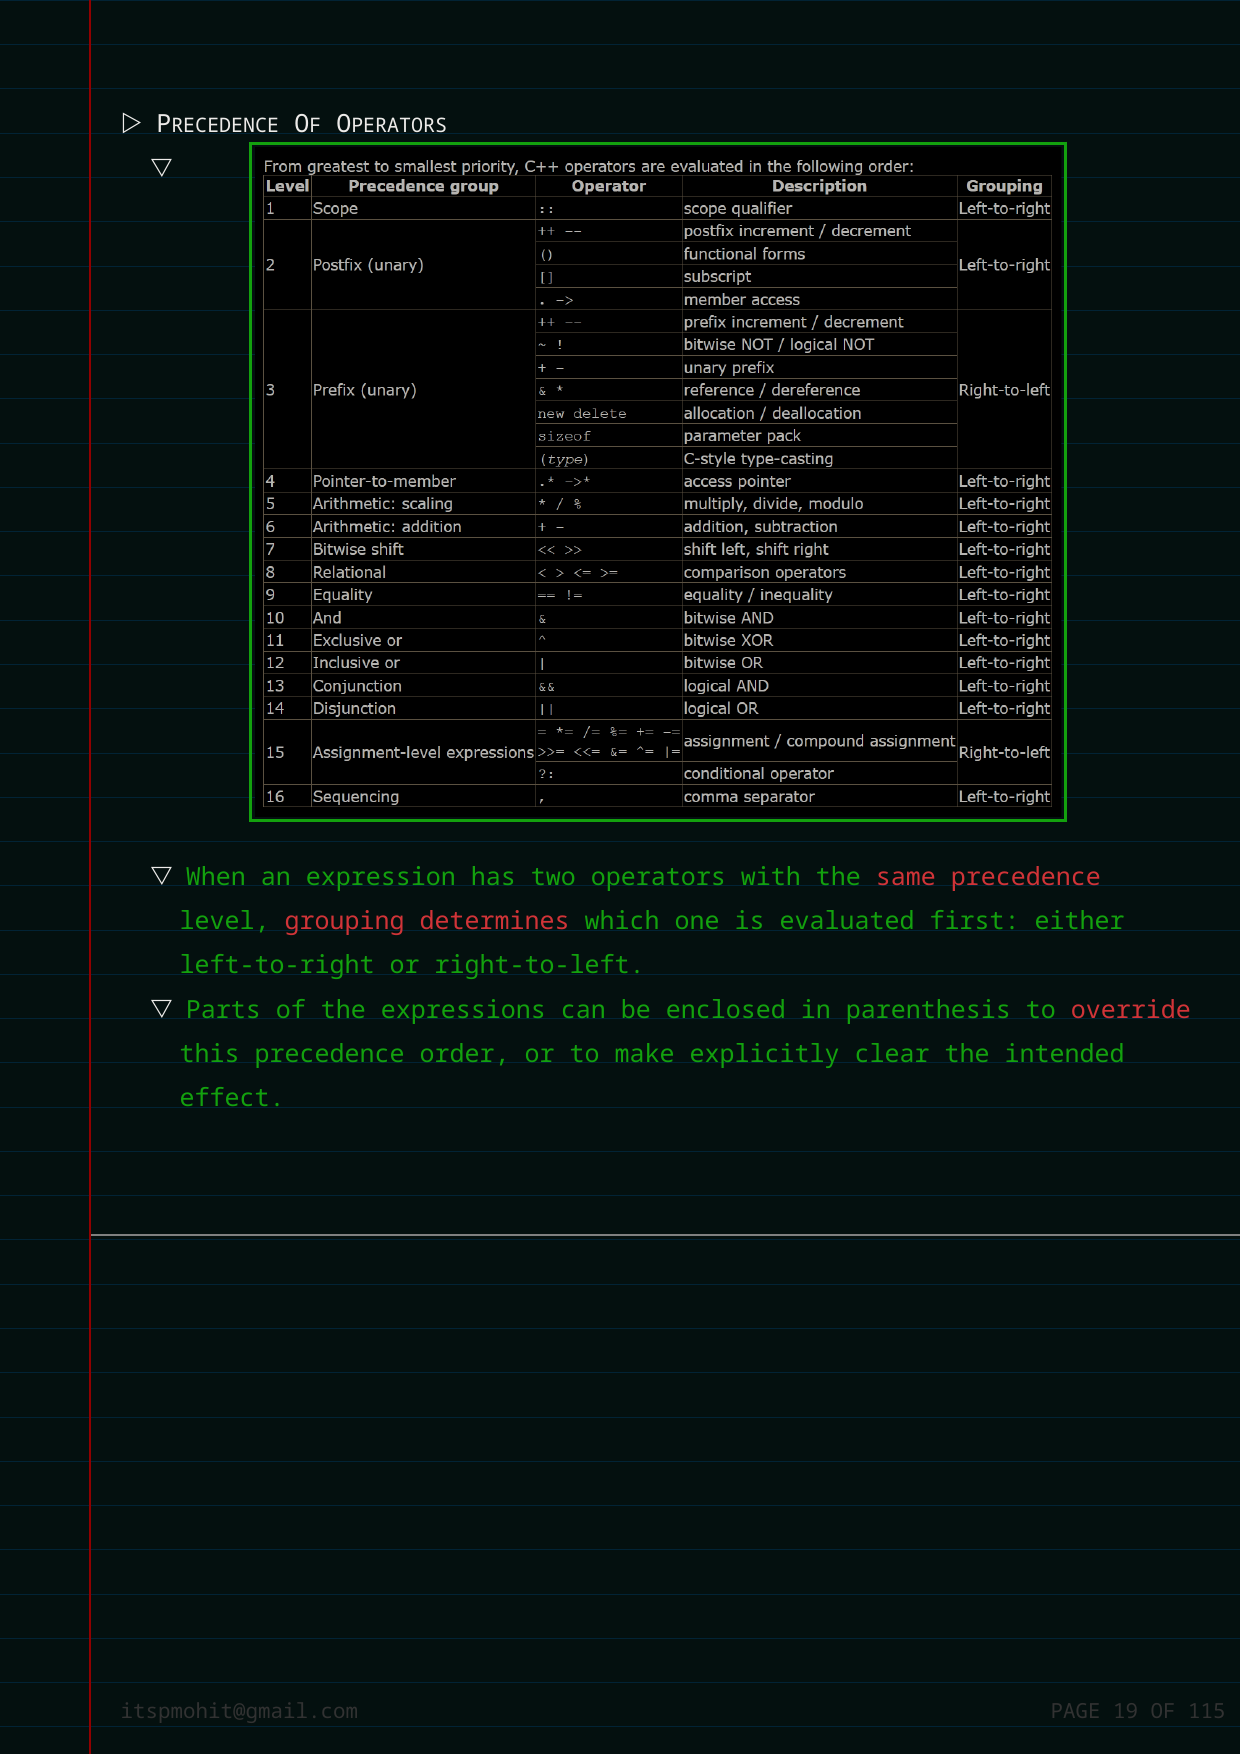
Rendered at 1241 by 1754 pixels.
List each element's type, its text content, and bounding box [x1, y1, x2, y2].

list Parts of the expressions can be enclosed in parenthesis to override this precedence order, or to make explicitly clear the intended effect. [150, 983, 1196, 1204]
list When an expression has two operators with the same precedence level, grouping determines which one is evaluated first: either left-to-right or right-to-left. [150, 850, 1196, 983]
picture [255, 147, 1062, 817]
subtitle Precedence Of Operators [120, 97, 1196, 142]
